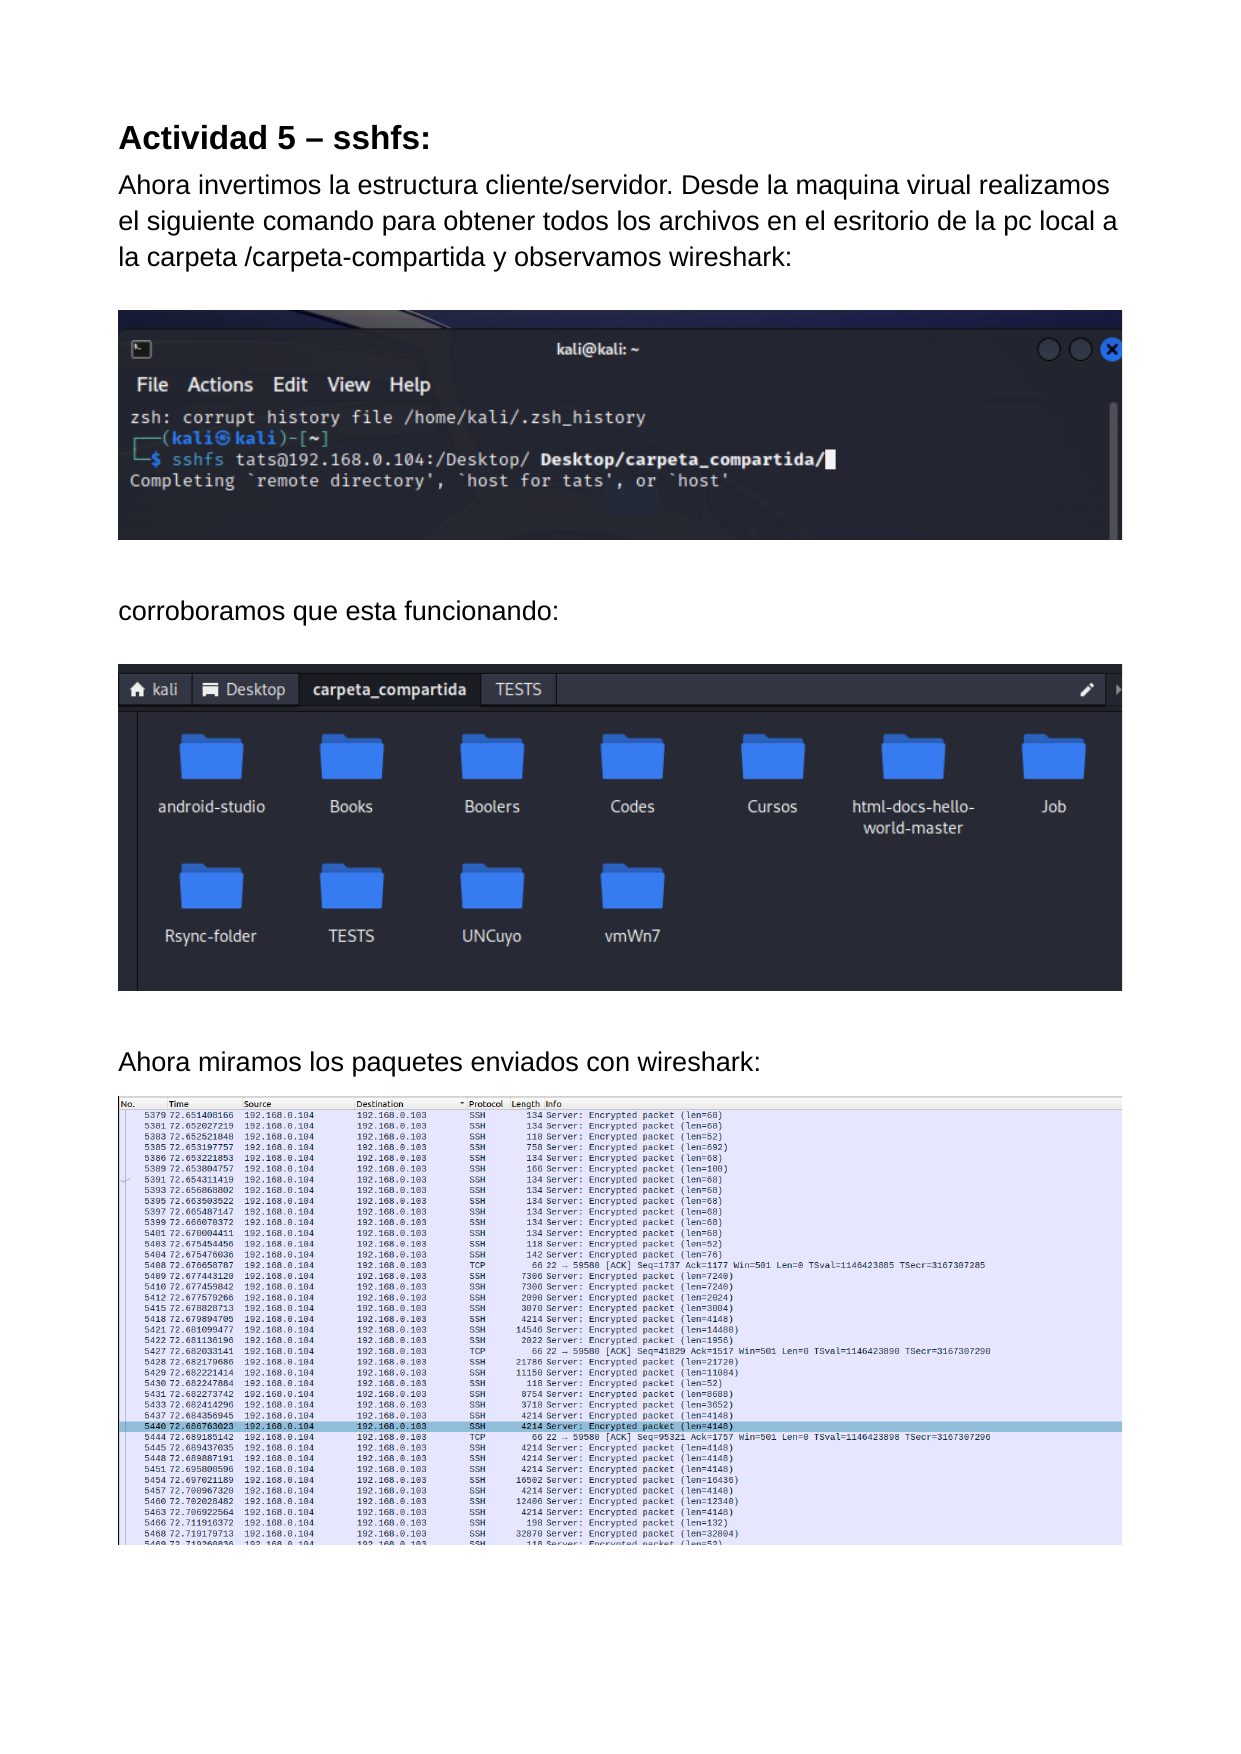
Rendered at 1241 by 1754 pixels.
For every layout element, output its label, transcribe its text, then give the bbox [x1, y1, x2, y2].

picture [118, 664, 1123, 991]
text Ahora invertimos la estructura cliente/servidor. Desde la maquina virual realizamos el siguiente comando para obtener todos los archivos en el esritorio de la pc local a la carpeta /carpeta-compartida y observamos wireshark: [118, 169, 1122, 308]
text corroboramos que esta funcionando: [118, 595, 1122, 662]
picture [118, 310, 1123, 540]
subtitle Actividad 5 – sshfs: [118, 118, 1122, 157]
picture [118, 1096, 1123, 1545]
text Ahora miramos los paquetes enviados con wireshark: [118, 1046, 1122, 1077]
